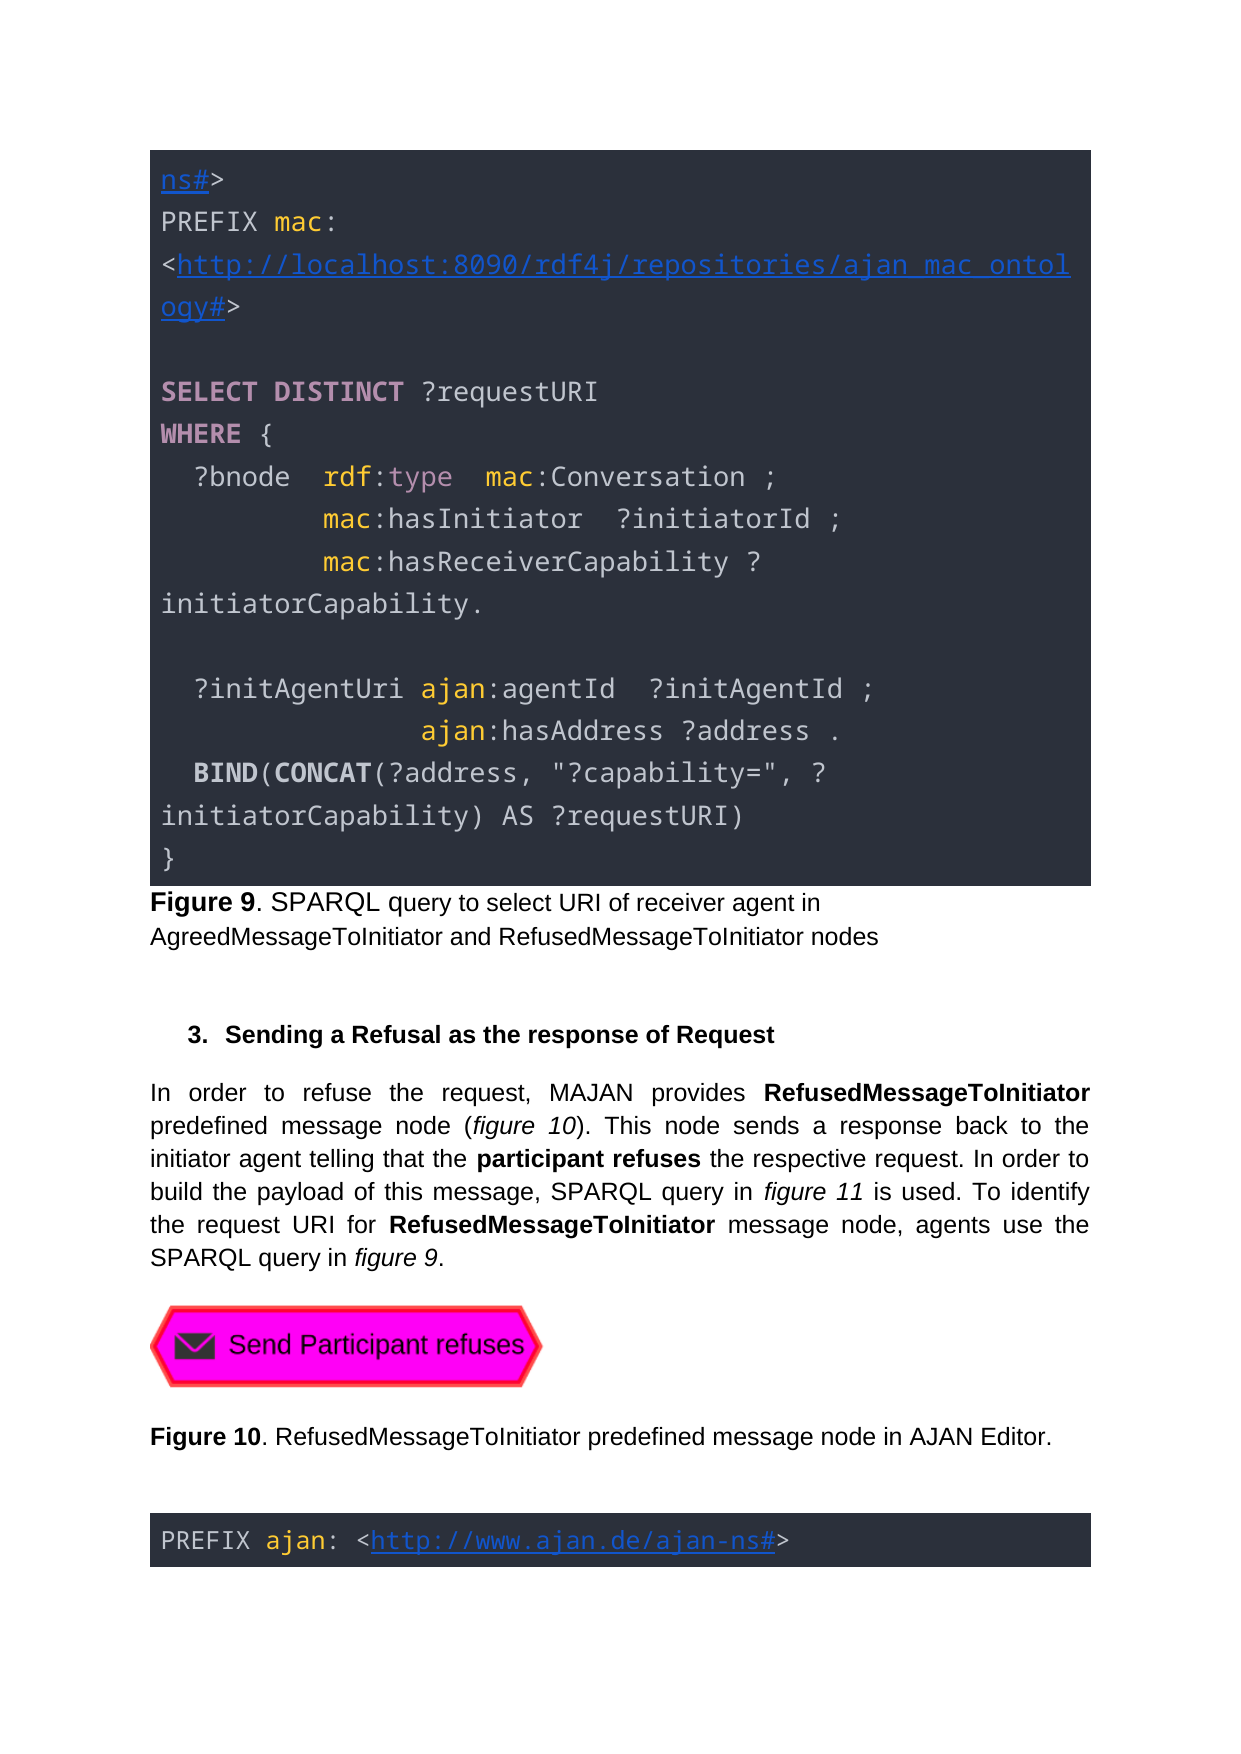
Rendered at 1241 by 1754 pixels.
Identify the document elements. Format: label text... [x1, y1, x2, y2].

text Figure 10. RefusedMessageToInitiator predefined message node in AJAN Editor. [150, 1422, 1090, 1450]
table_header ns#> PREFIX mac: <http://localhost:8090/rdf4j/repositories/ajan_mac_ontology#> SELECT DISTINCT ?requestURI WHERE { ?bnode rdf:type mac:Conversation ; mac:hasInitiator ?initiatorId ; mac:hasReceiverCapability ?initiatorCapability. ?initAgentUri ajan:agentId ?initAgentId ; ajan:hasAddress ?address . BIND(CONCAT(?address, "?capability=", ?initiatorCapability) AS ?requestURI) } [150, 150, 1091, 886]
text In order to refuse the request, MAJAN provides RefusedMessageToInitiator predefined message node (figure 10). This node sends a response back to the initiator agent telling that the participant refuses the respective request. In order to build the payload of this message, SPARQL query in figure 11 is used. To identify the request URI for RefusedMessageToInitiator message node, agents use the SPARQL query in figure 9. [150, 1078, 1090, 1272]
text Figure 9. SPARQL query to select URI of receiver agent in AgreedMessageToInitiator and RefusedMessageToInitiator nodes [150, 886, 1090, 950]
list Sending a Refusal as the response of Request [187, 1020, 1090, 1048]
picture [150, 1300, 548, 1393]
table_header PREFIX ajan: <http://www.ajan.de/ajan-ns#> [150, 1513, 1091, 1567]
